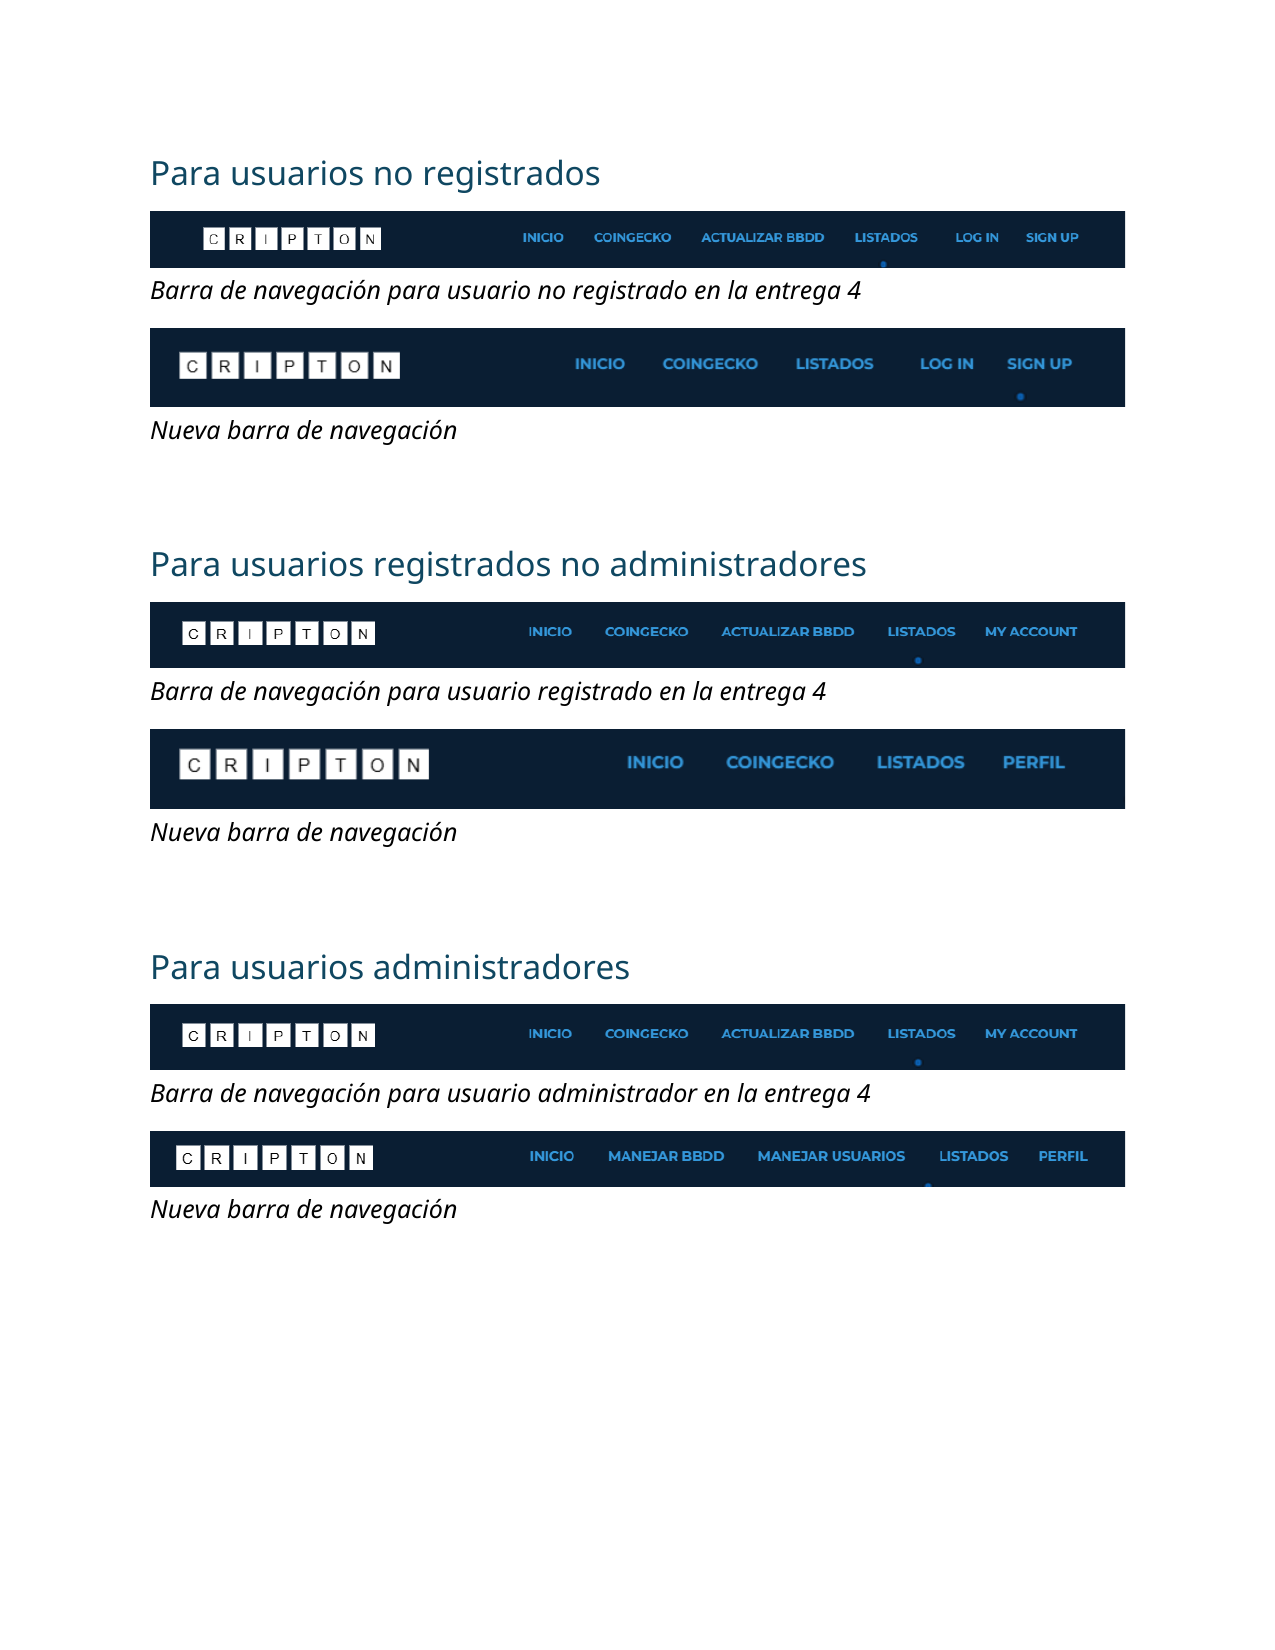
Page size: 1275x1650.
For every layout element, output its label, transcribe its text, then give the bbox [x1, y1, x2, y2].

text Barra de navegación para usuario administrador en la entrega 4 [150, 1070, 1125, 1109]
text Nueva barra de navegación [150, 809, 1125, 848]
subtitle Para usuarios no registrados [150, 150, 1125, 195]
text Nueva barra de navegación [150, 407, 1125, 446]
subtitle Para usuarios administradores [150, 943, 1125, 989]
text Barra de navegación para usuario no registrado en la entrega 4 [150, 268, 1125, 307]
text Barra de navegación para usuario registrado en la entrega 4 [150, 668, 1125, 707]
text Nueva barra de navegación [150, 1187, 1125, 1226]
subtitle Para usuarios registrados no administradores [150, 541, 1125, 587]
